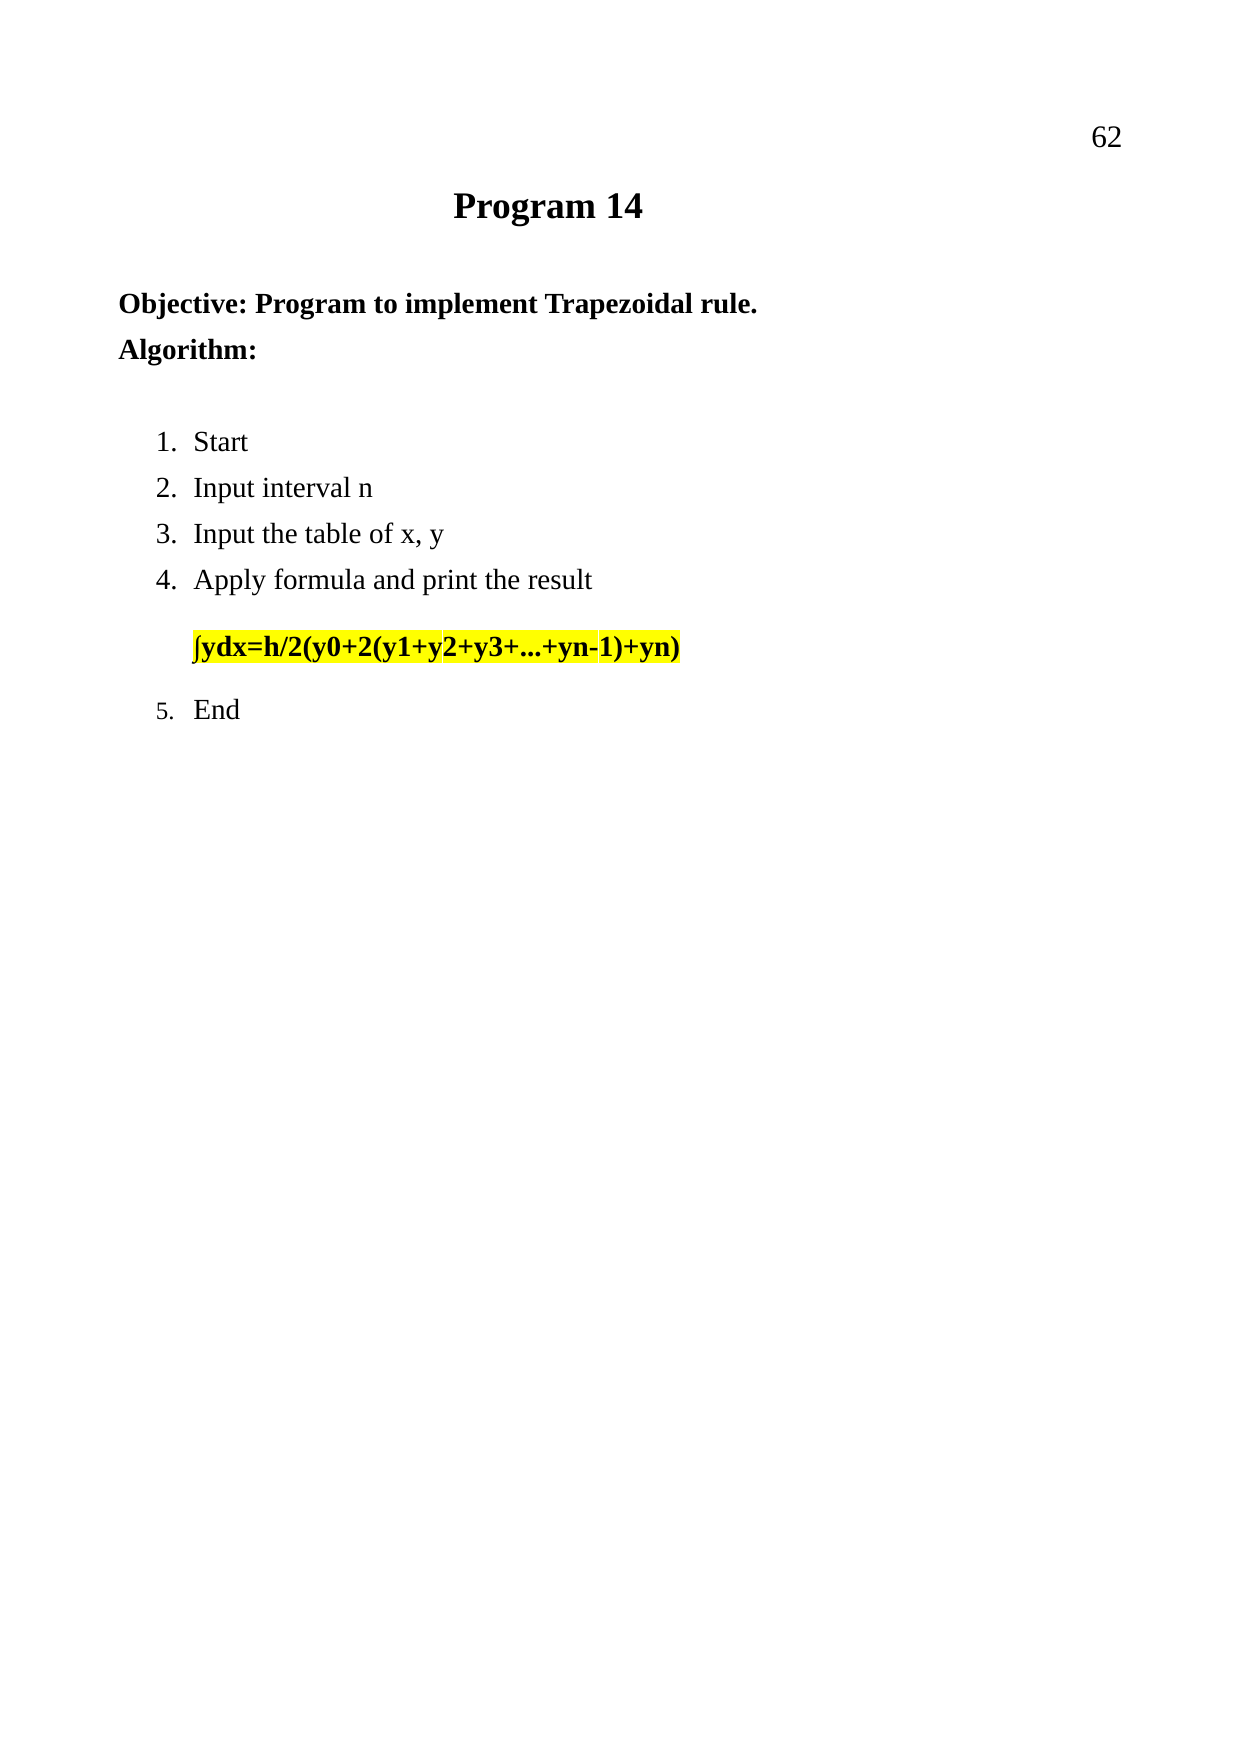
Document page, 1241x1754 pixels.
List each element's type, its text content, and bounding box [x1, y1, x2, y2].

list Input interval n [156, 470, 1122, 504]
list Start [156, 424, 1122, 458]
text Objective: Program to implement Trapezoidal rule. [118, 286, 978, 320]
list Apply formula and print the result [156, 562, 1122, 596]
text Program 14 [118, 183, 978, 227]
list End [156, 692, 1122, 725]
list Input the table of x, y [156, 516, 1122, 550]
text Algorithm: [118, 332, 978, 366]
list ∫ydx=h/2(y0+2(y1+y2+y3+...+yn-1)+yn) [156, 629, 1122, 663]
